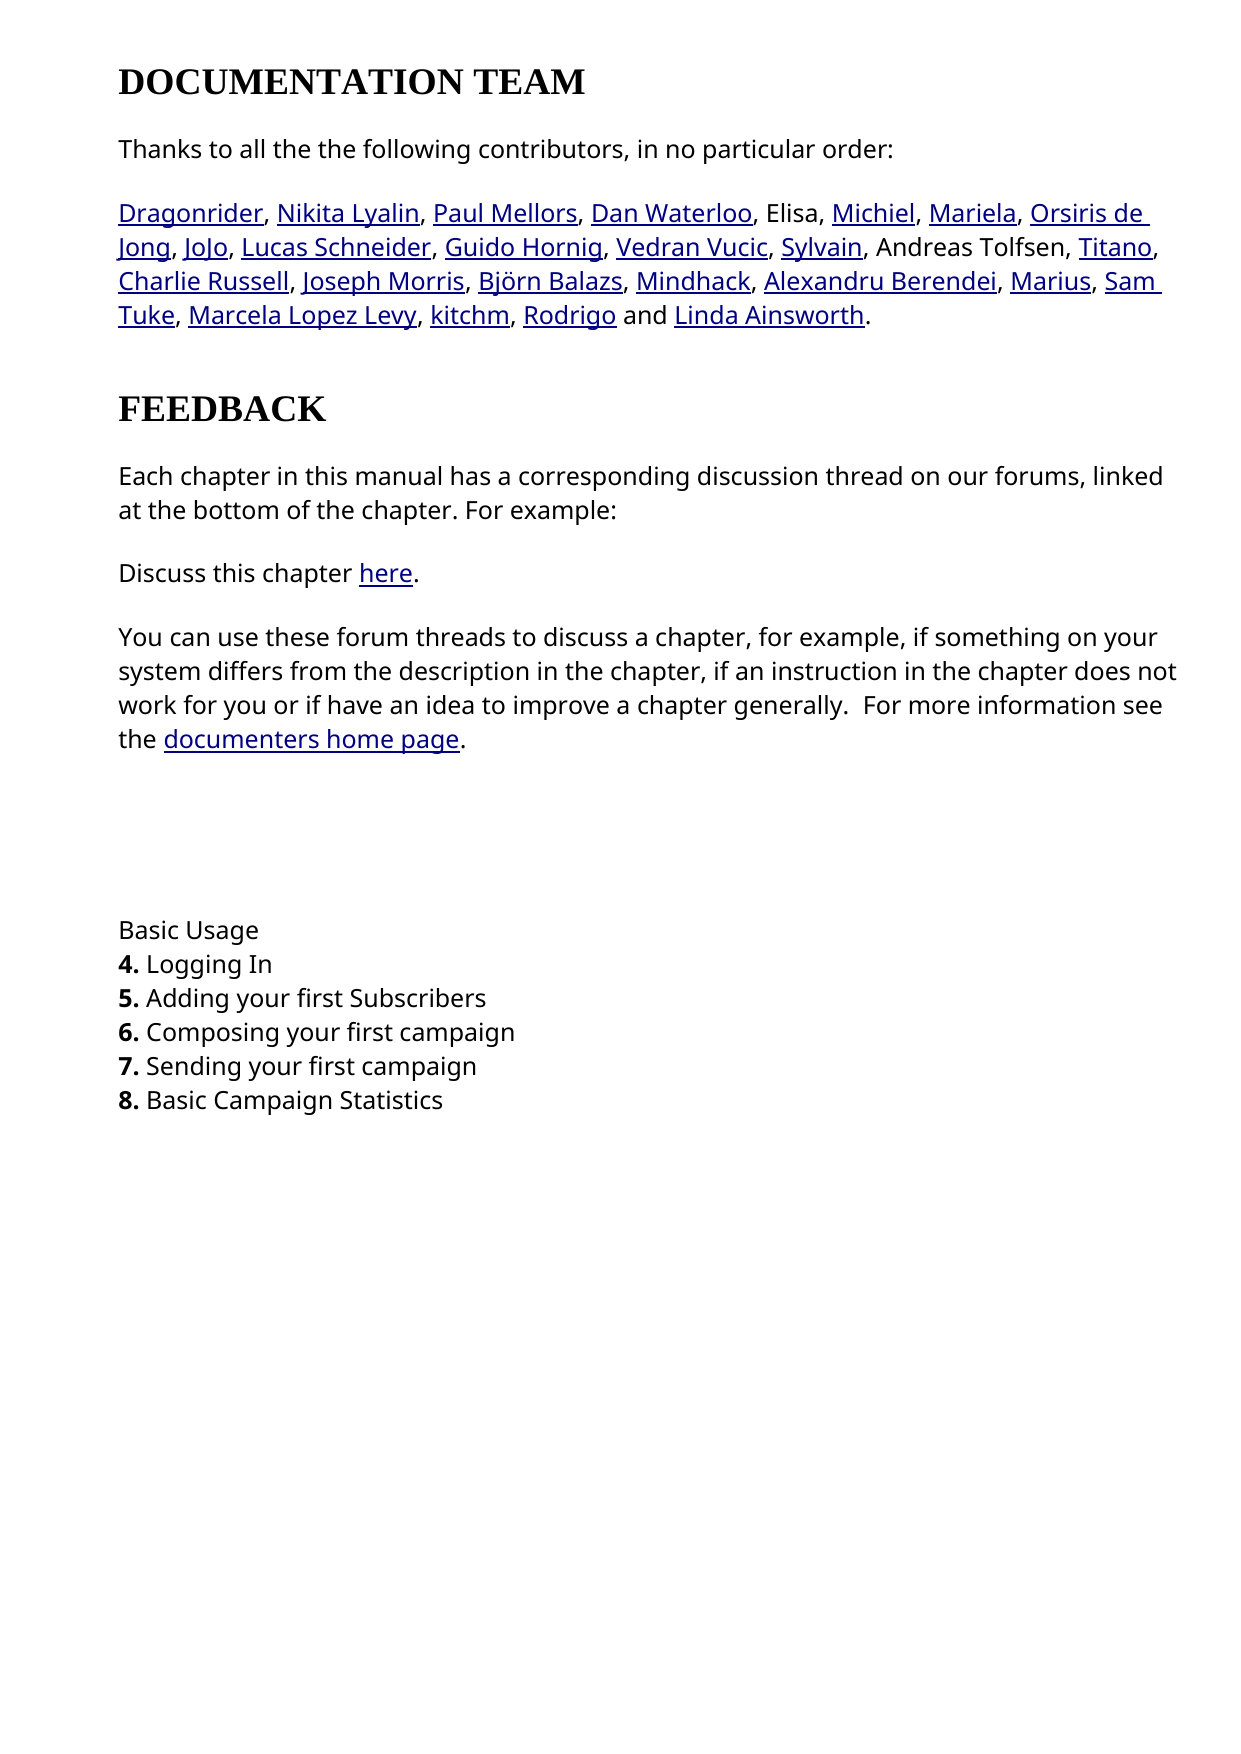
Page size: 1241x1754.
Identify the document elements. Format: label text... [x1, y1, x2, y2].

text Dragonrider, Nikita Lyalin, Paul Mellors, Dan Waterloo, Elisa, Michiel, Mariela, Orsiris de Jong, JoJo, Lucas Schneider, Guido Hornig, Vedran Vucic, Sylvain, Andreas Tolfsen, Titano, Charlie Russell, Joseph Morris, Björn Balazs, Mindhack, Alexandru Berendei, Marius, Sam Tuke, Marcela Lopez Levy, kitchm, Rodrigo and Linda Ainsworth. [118, 195, 1181, 331]
text You can use these forum threads to discuss a chapter, for example, if something on your system differs from the description in the chapter, if an instruction in the chapter does not work for you or if have an idea to improve a chapter generally. For more information see the documenters home page. [118, 620, 1181, 756]
text 8. Basic Campaign Statistics [118, 1083, 1181, 1117]
text 7. Sending your first campaign [118, 1049, 1181, 1083]
text Discuss this chapter here. [118, 556, 1181, 590]
text Each chapter in this manual has a corresponding discussion thread on our forums, linked at the bottom of the chapter. For example: [118, 458, 1181, 527]
text 5. Adding your first Subscribers [118, 981, 1181, 1015]
text 4. Logging In [118, 947, 1181, 981]
subtitle Feedback [118, 386, 1181, 429]
subtitle Documentation team [118, 59, 1181, 102]
text Basic Usage [118, 912, 1181, 947]
text Thanks to all the the following contributors, in no particular order: [118, 132, 1181, 166]
text 6. Composing your first campaign [118, 1015, 1181, 1049]
